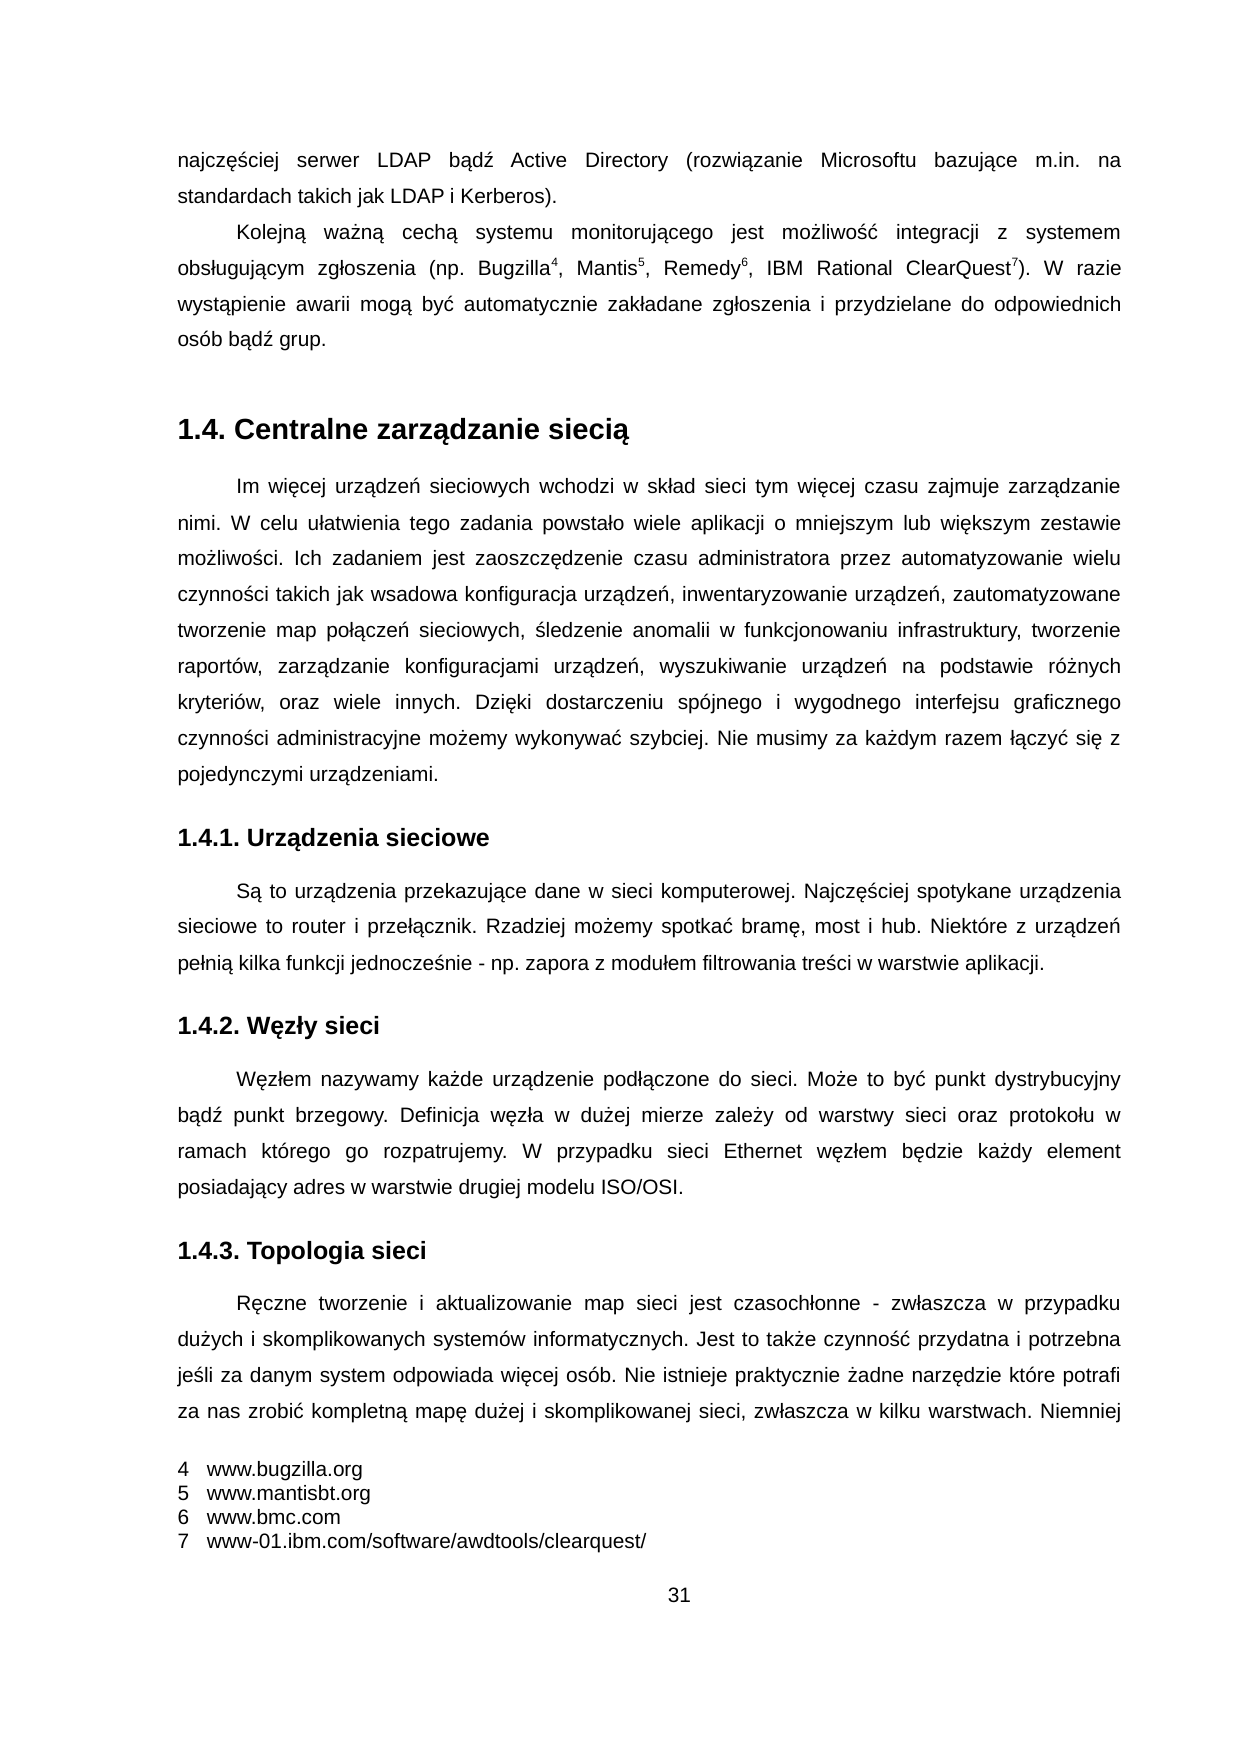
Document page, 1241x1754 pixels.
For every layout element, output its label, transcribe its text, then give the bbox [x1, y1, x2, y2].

subtitle 1.4.3. Topologia sieci [177, 1236, 1122, 1264]
text Są to urządzenia przekazujące dane w sieci komputerowej. Najczęściej spotykane urządzenia sieciowe to router i przełącznik. Rzadziej możemy spotkać bramę, most i hub. Niektóre z urządzeń pełnią kilka funkcji jednocześnie - np. zapora z modułem filtrowania treści w warstwie aplikacji. [177, 878, 1122, 974]
text www.mantisbt.org [177, 1481, 1122, 1505]
text Węzłem nazywamy każde urządzenie podłączone do sieci. Może to być punkt dystrybucyjny bądź punkt brzegowy. Definicja węzła w dużej mierze zależy od warstwy sieci oraz protokołu w ramach którego go rozpatrujemy. W przypadku sieci Ethernet węzłem będzie każdy element posiadający adres w warstwie drugiej modelu ISO/OSI. [177, 1067, 1122, 1199]
text www.bmc.com [177, 1505, 1122, 1529]
subtitle 1.4.1. Urządzenia sieciowe [177, 823, 1122, 852]
subtitle 1.4.2. Węzły sieci [177, 1011, 1122, 1040]
subtitle 1.4. Centralne zarządzanie siecią [177, 412, 1122, 445]
text www.bugzilla.org [177, 1457, 1122, 1481]
text najczęściej serwer LDAP bądź Active Directory (rozwiązanie Microsoftu bazujące m.in. na standardach takich jak LDAP i Kerberos). [177, 148, 1122, 207]
text Im więcej urządzeń sieciowych wchodzi w skład sieci tym więcej czasu zajmuje zarządzanie nimi. W celu ułatwienia tego zadania powstało wiele aplikacji o mniejszym lub większym zestawie możliwości. Ich zadaniem jest zaoszczędzenie czasu administratora przez automatyzowanie wielu czynności takich jak wsadowa konfiguracja urządzeń, inwentaryzowanie urządzeń, zautomatyzowane tworzenie map połączeń sieciowych, śledzenie anomalii w funkcjonowaniu infrastruktury, tworzenie raportów, zarządzanie konfiguracjami urządzeń, wyszukiwanie urządzeń na podstawie różnych kryteriów, oraz wiele innych. Dzięki dostarczeniu spójnego i wygodnego interfejsu graficznego czynności administracyjne możemy wykonywać szybciej. Nie musimy za każdym razem łączyć się z pojedynczymi urządzeniami. [177, 474, 1122, 786]
text Kolejną ważną cechą systemu monitorującego jest możliwość integracji z systemem obsługującym zgłoszenia (np. Bugzilla, Mantis, Remedy, IBM Rational ClearQuest). W razie wystąpienie awarii mogą być automatycznie zakładane zgłoszenia i przydzielane do odpowiednich osób bądź grup. [177, 219, 1122, 351]
text www-01.ibm.com/software/awdtools/clearquest/ [177, 1529, 1122, 1553]
text Ręczne tworzenie i aktualizowanie map sieci jest czasochłonne - zwłaszcza w przypadku dużych i skomplikowanych systemów informatycznych. Jest to także czynność przydatna i potrzebna jeśli za danym system odpowiada więcej osób. Nie istnieje praktycznie żadne narzędzie które potrafi za nas zrobić kompletną mapę dużej i skomplikowanej sieci, zwłaszcza w kilku warstwach. Niemniej [177, 1291, 1122, 1423]
